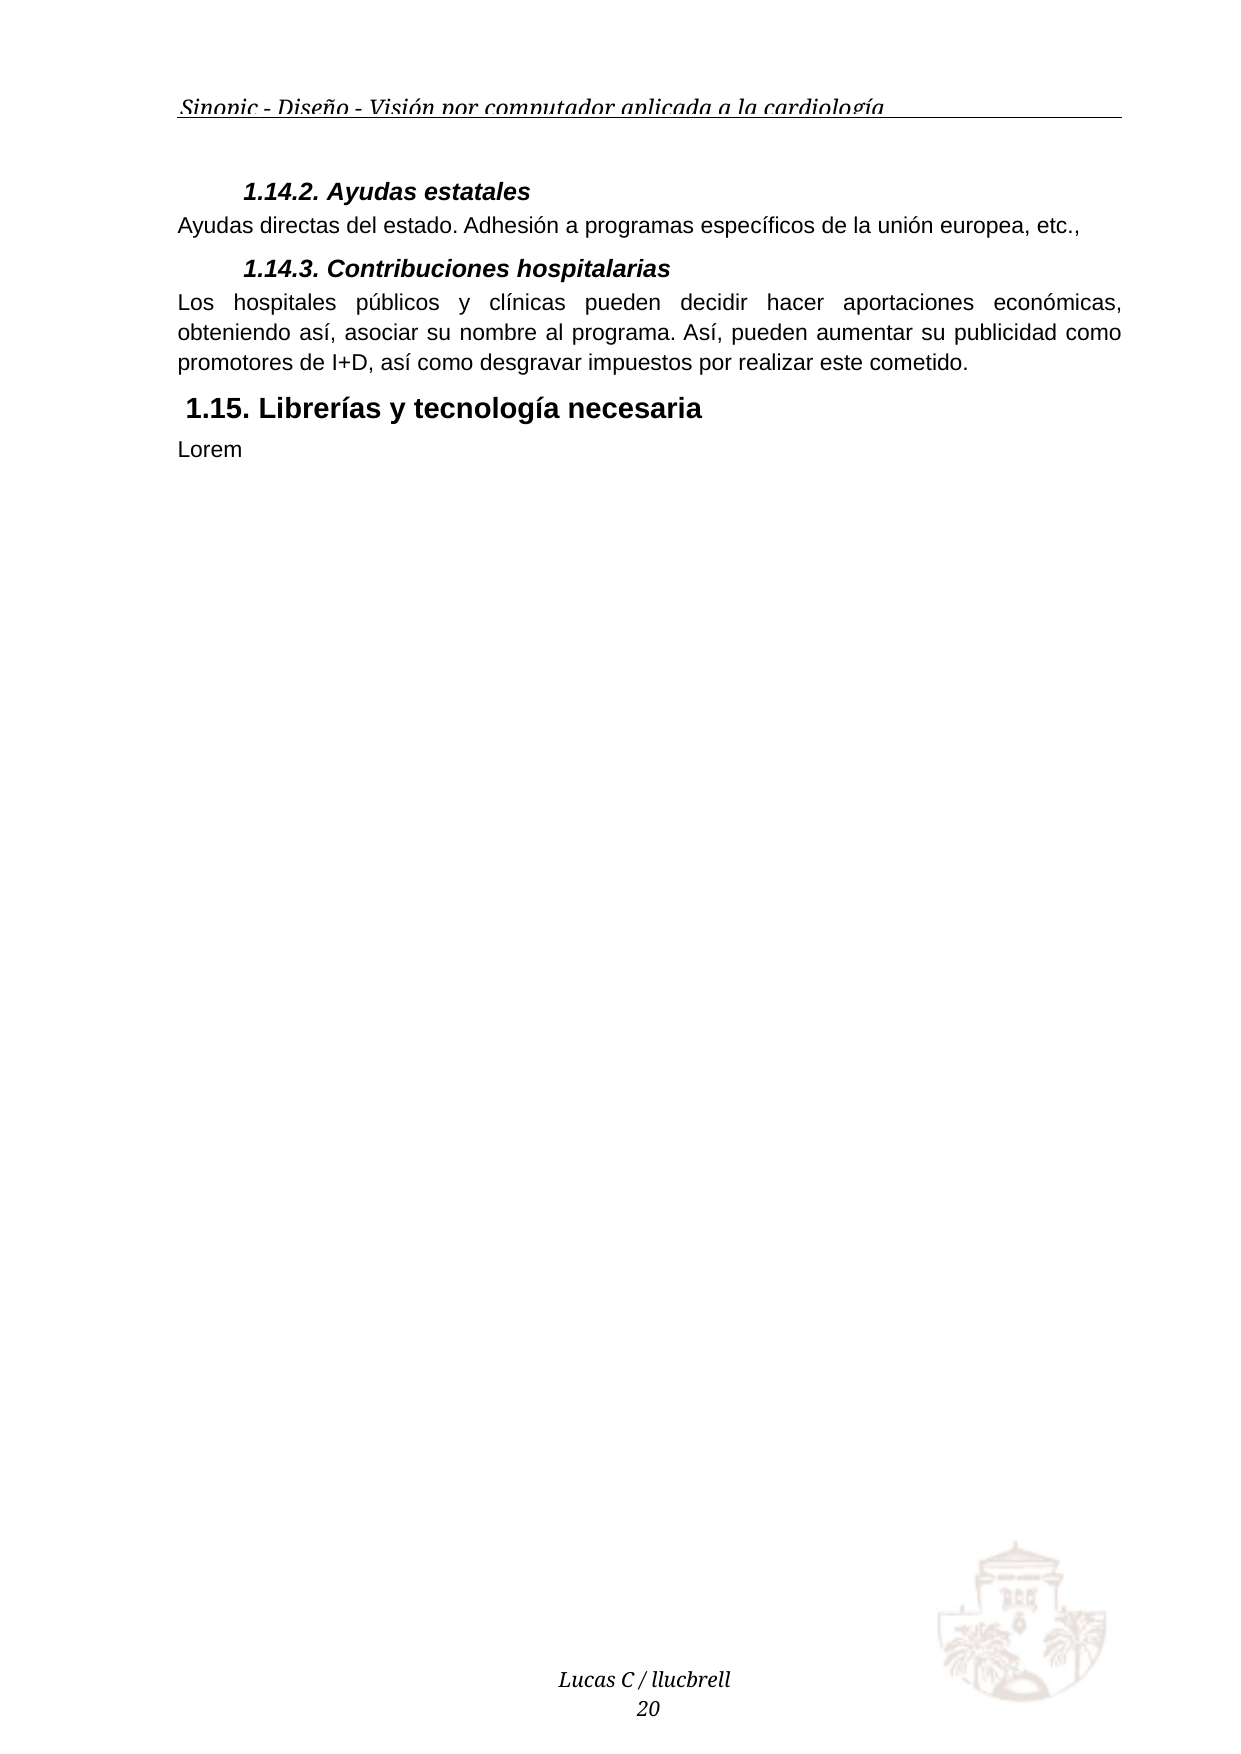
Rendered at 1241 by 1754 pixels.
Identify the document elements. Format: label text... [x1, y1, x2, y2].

text Lorem [177, 436, 1122, 462]
text Los hospitales públicos y clínicas pueden decidir hacer aportaciones económicas, obteniendo así, asociar su nombre al programa. Así, pueden aumentar su publicidad como promotores de I+D, así como desgravar impuestos por realizar este cometido. [177, 288, 1122, 375]
list Contribuciones hospitalarias [177, 254, 1122, 282]
list Ayudas estatales [177, 177, 1122, 206]
text Ayudas directas del estado. Adhesión a programas específicos de la unión europea, etc., [177, 212, 1122, 238]
list Librerías y tecnología necesaria [177, 391, 1122, 424]
